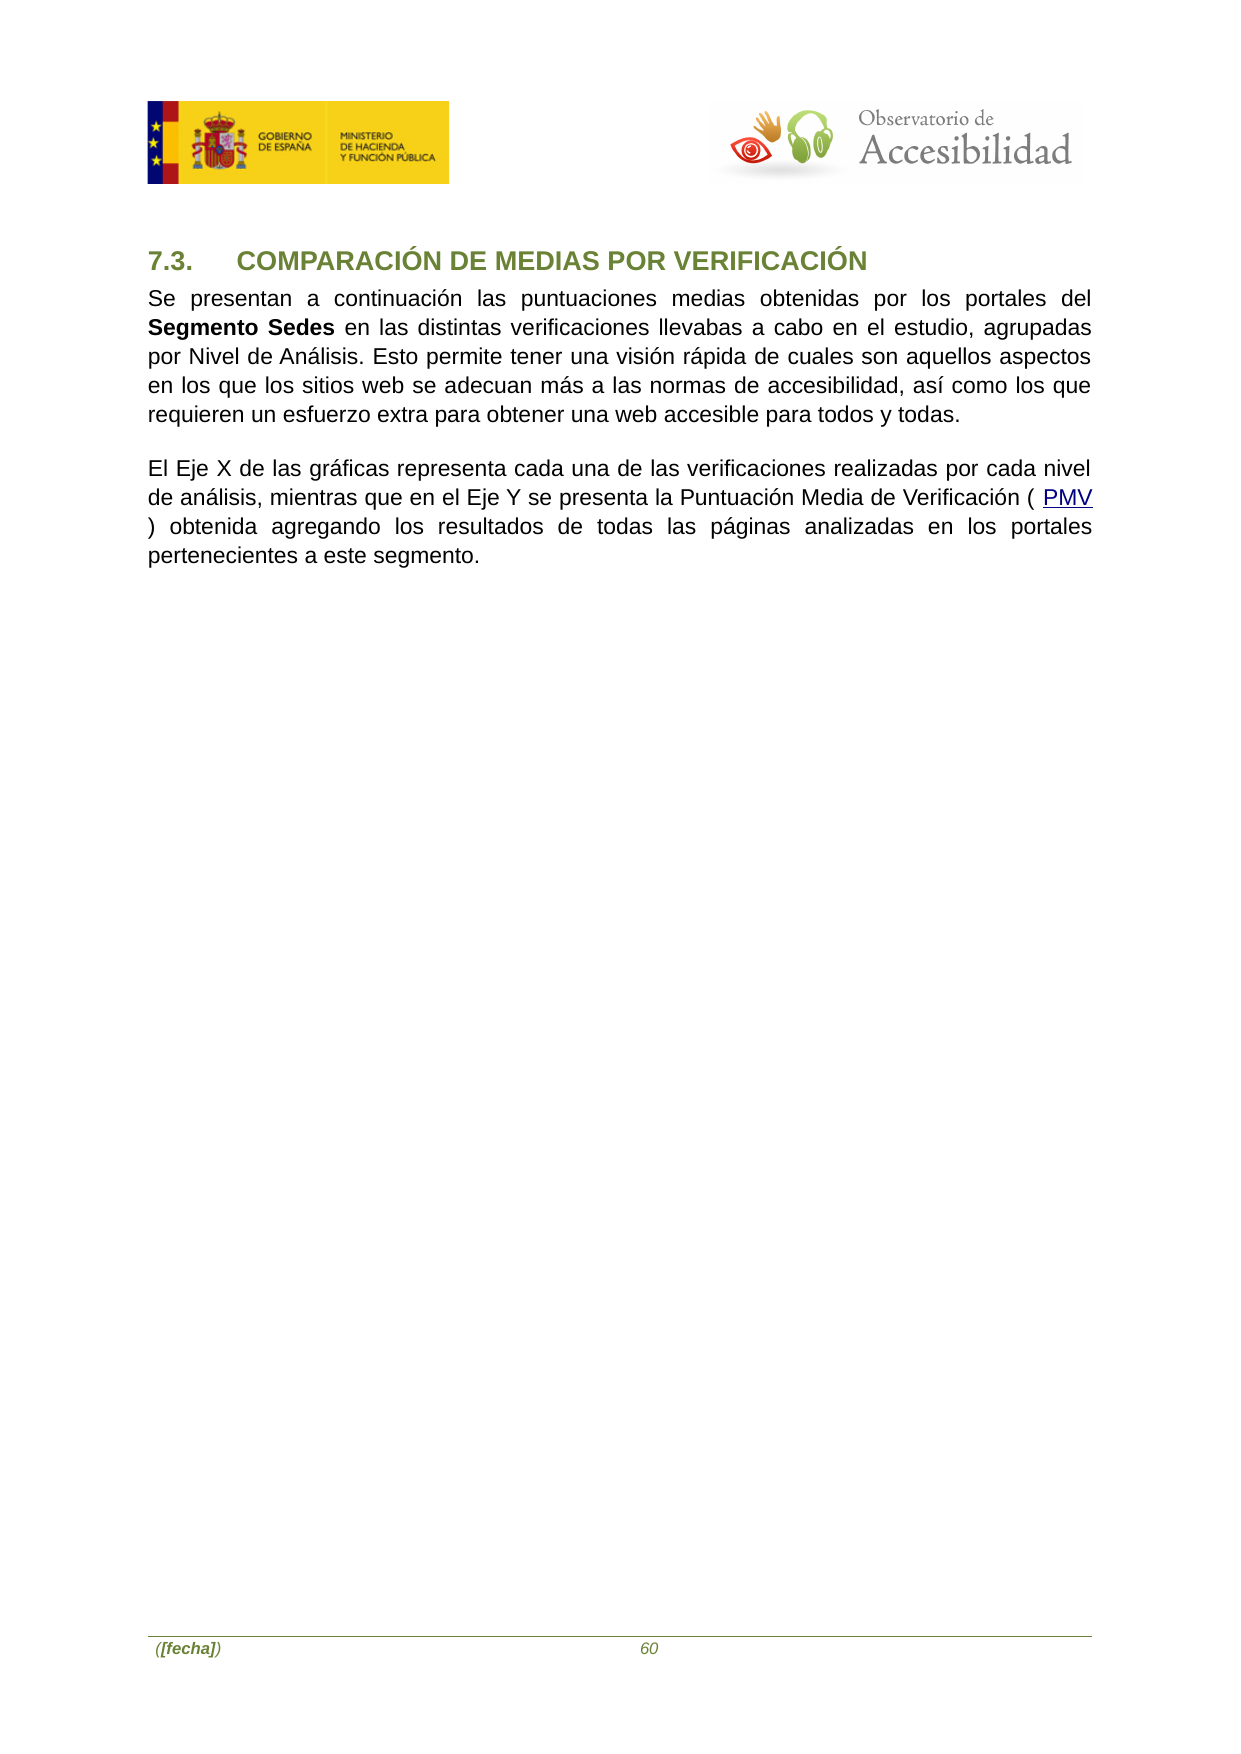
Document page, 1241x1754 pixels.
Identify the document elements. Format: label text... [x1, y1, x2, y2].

text Se presentan a continuación las puntuaciones medias obtenidas por los portales del Segmento Sedes en las distintas verificaciones llevabas a cabo en el estudio, agrupadas por Nivel de Análisis. Esto permite tener una visión rápida de cuales son aquellos aspectos en los que los sitios web se adecuan más a las normas de accesibilidad, así como los que requieren un esfuerzo extra para obtener una web accesible para todos y todas. [148, 285, 1092, 427]
picture [710, 101, 1086, 184]
picture [147, 101, 450, 184]
subtitle Comparación de medias por verificación [148, 245, 1092, 276]
text El Eje X de las gráficas representa cada una de las verificaciones realizadas por cada nivel de análisis, mientras que en el Eje Y se presenta la Puntuación Media de Verificación ( PMV ) obtenida agregando los resultados de todas las páginas analizadas en los portales pertenecientes a este segmento. [148, 455, 1092, 568]
